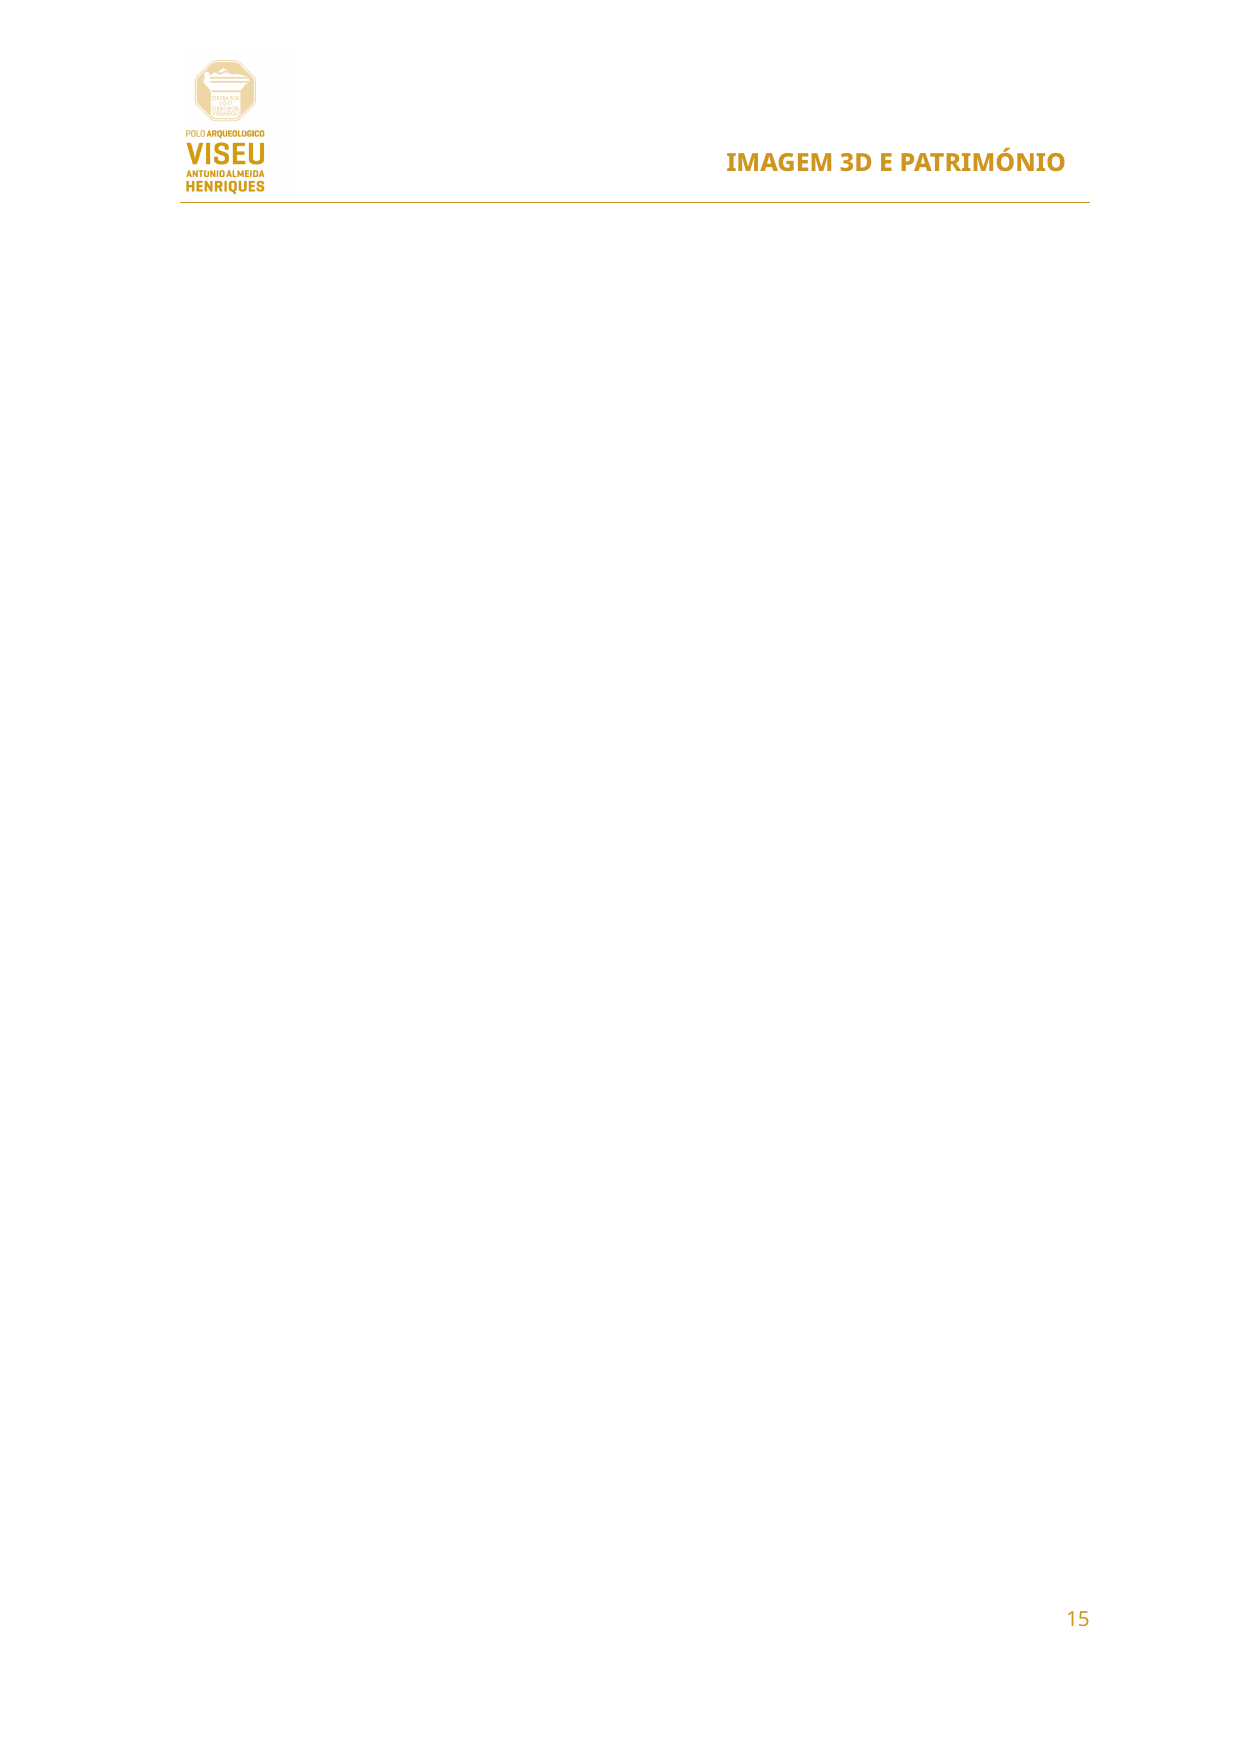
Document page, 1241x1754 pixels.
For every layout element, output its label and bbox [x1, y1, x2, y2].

picture [183, 52, 299, 201]
